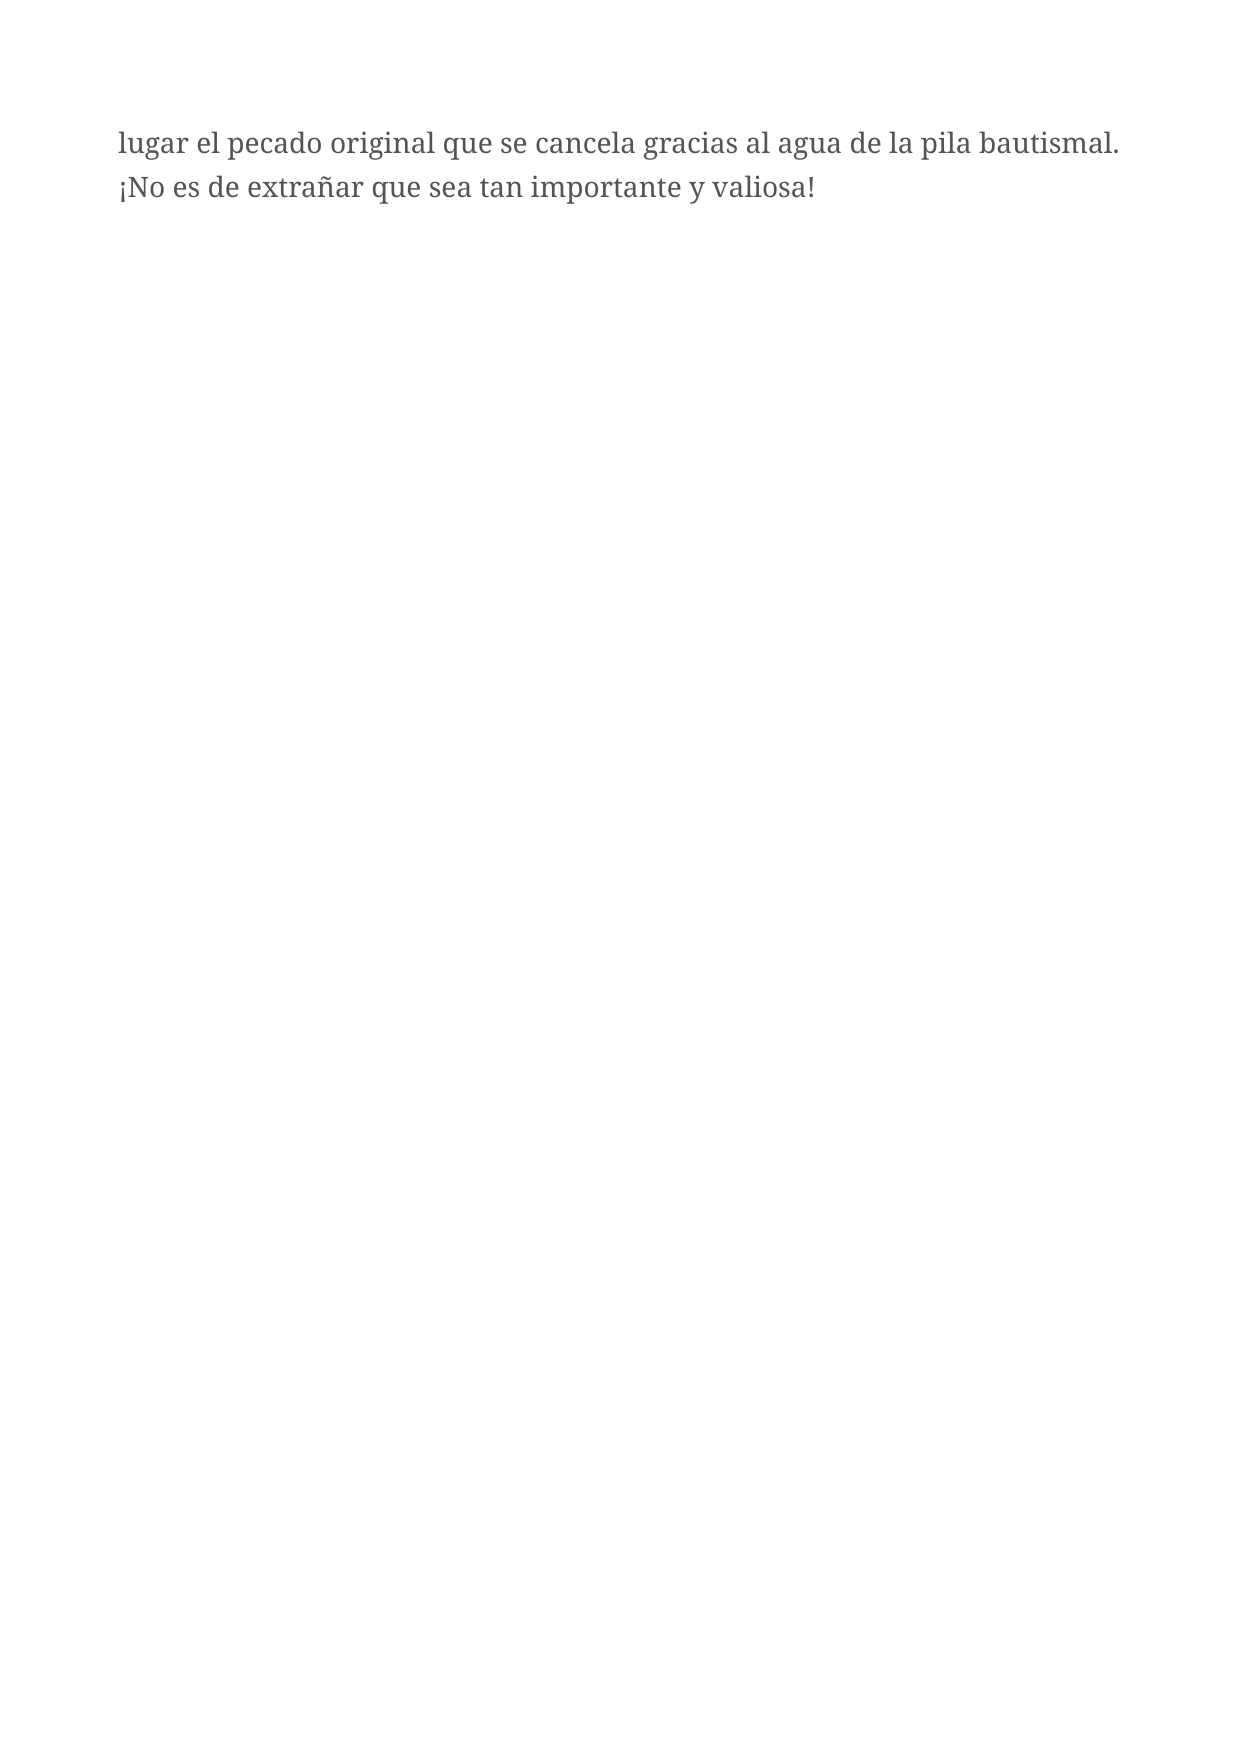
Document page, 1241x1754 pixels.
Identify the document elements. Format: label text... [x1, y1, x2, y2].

text lugar el pecado original que se cancela gracias al agua de la pila bautismal. ¡No es de extrañar que sea tan importante y valiosa! [118, 118, 1122, 206]
